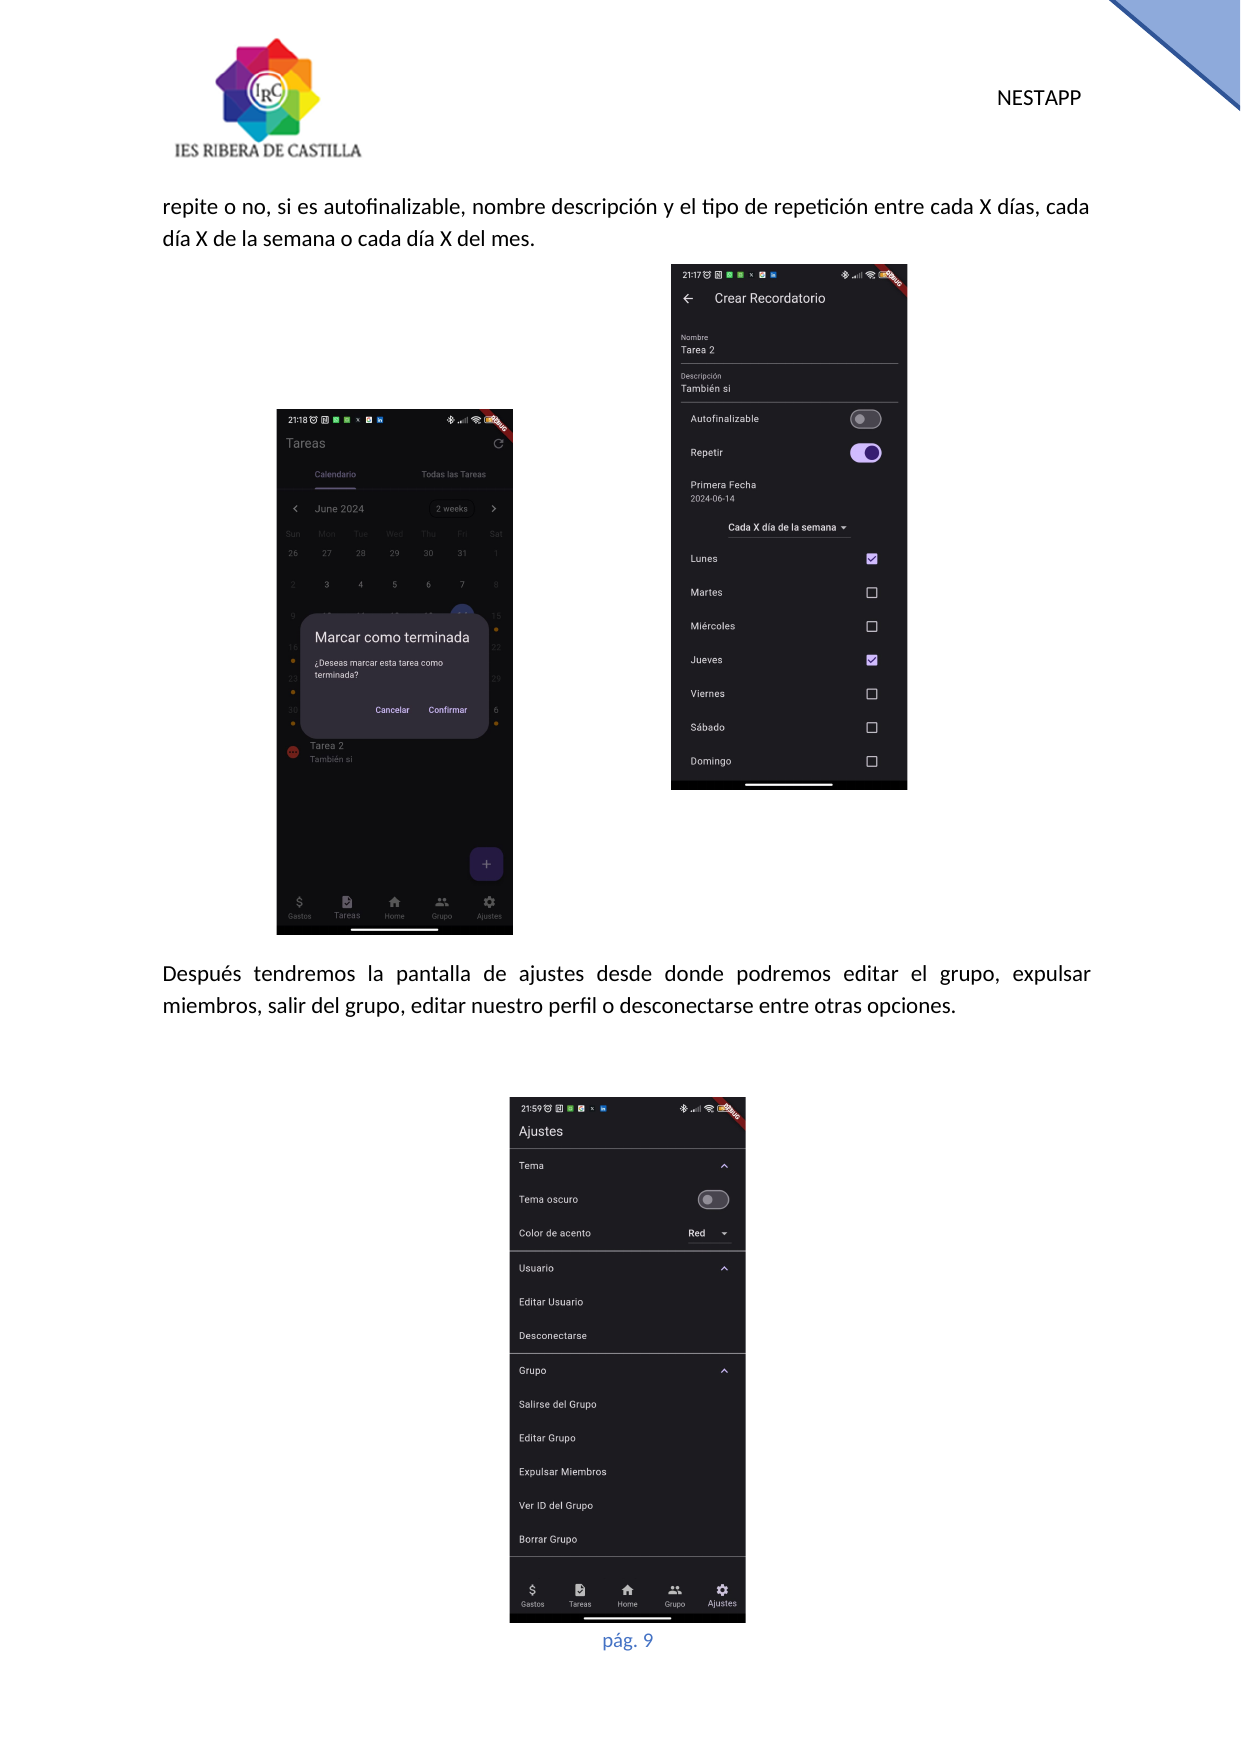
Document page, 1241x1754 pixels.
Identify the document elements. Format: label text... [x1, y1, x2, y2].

picture [276, 409, 513, 935]
picture [173, 29, 366, 164]
picture [671, 264, 908, 790]
picture [509, 1097, 746, 1623]
text repite o no, si es autofinalizable, nombre descripción y el tipo de repetición entre cada X días, cada día X de la semana o cada día X del mes. [162, 192, 1093, 252]
text Después tendremos la pantalla de ajustes desde donde podremos editar el grupo, expulsar miembros, salir del grupo, editar nuestro perfil o desconectarse entre otras opciones. [162, 277, 1093, 1019]
